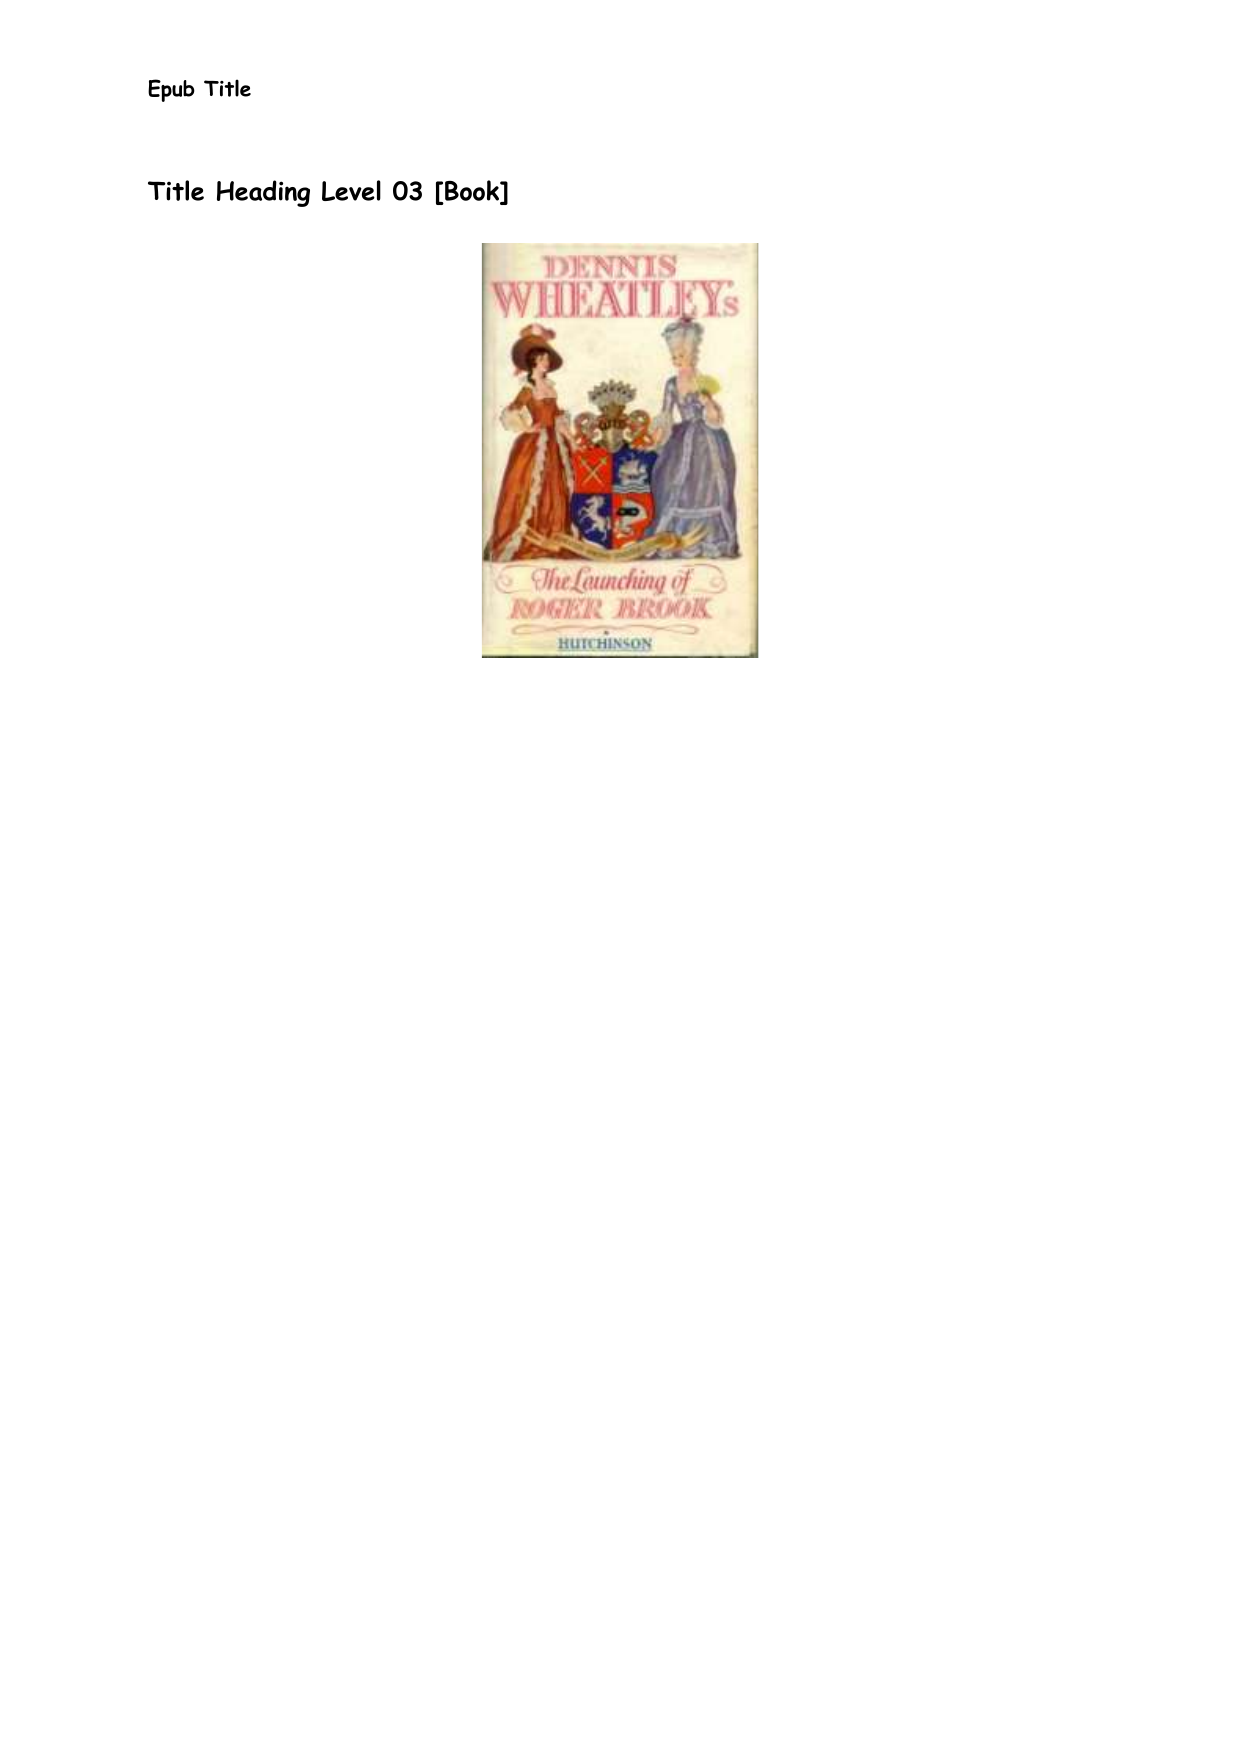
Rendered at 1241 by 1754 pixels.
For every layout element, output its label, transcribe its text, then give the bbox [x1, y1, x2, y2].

subtitle Title Heading Level 03 [Book] [148, 173, 1092, 208]
picture [481, 243, 759, 658]
